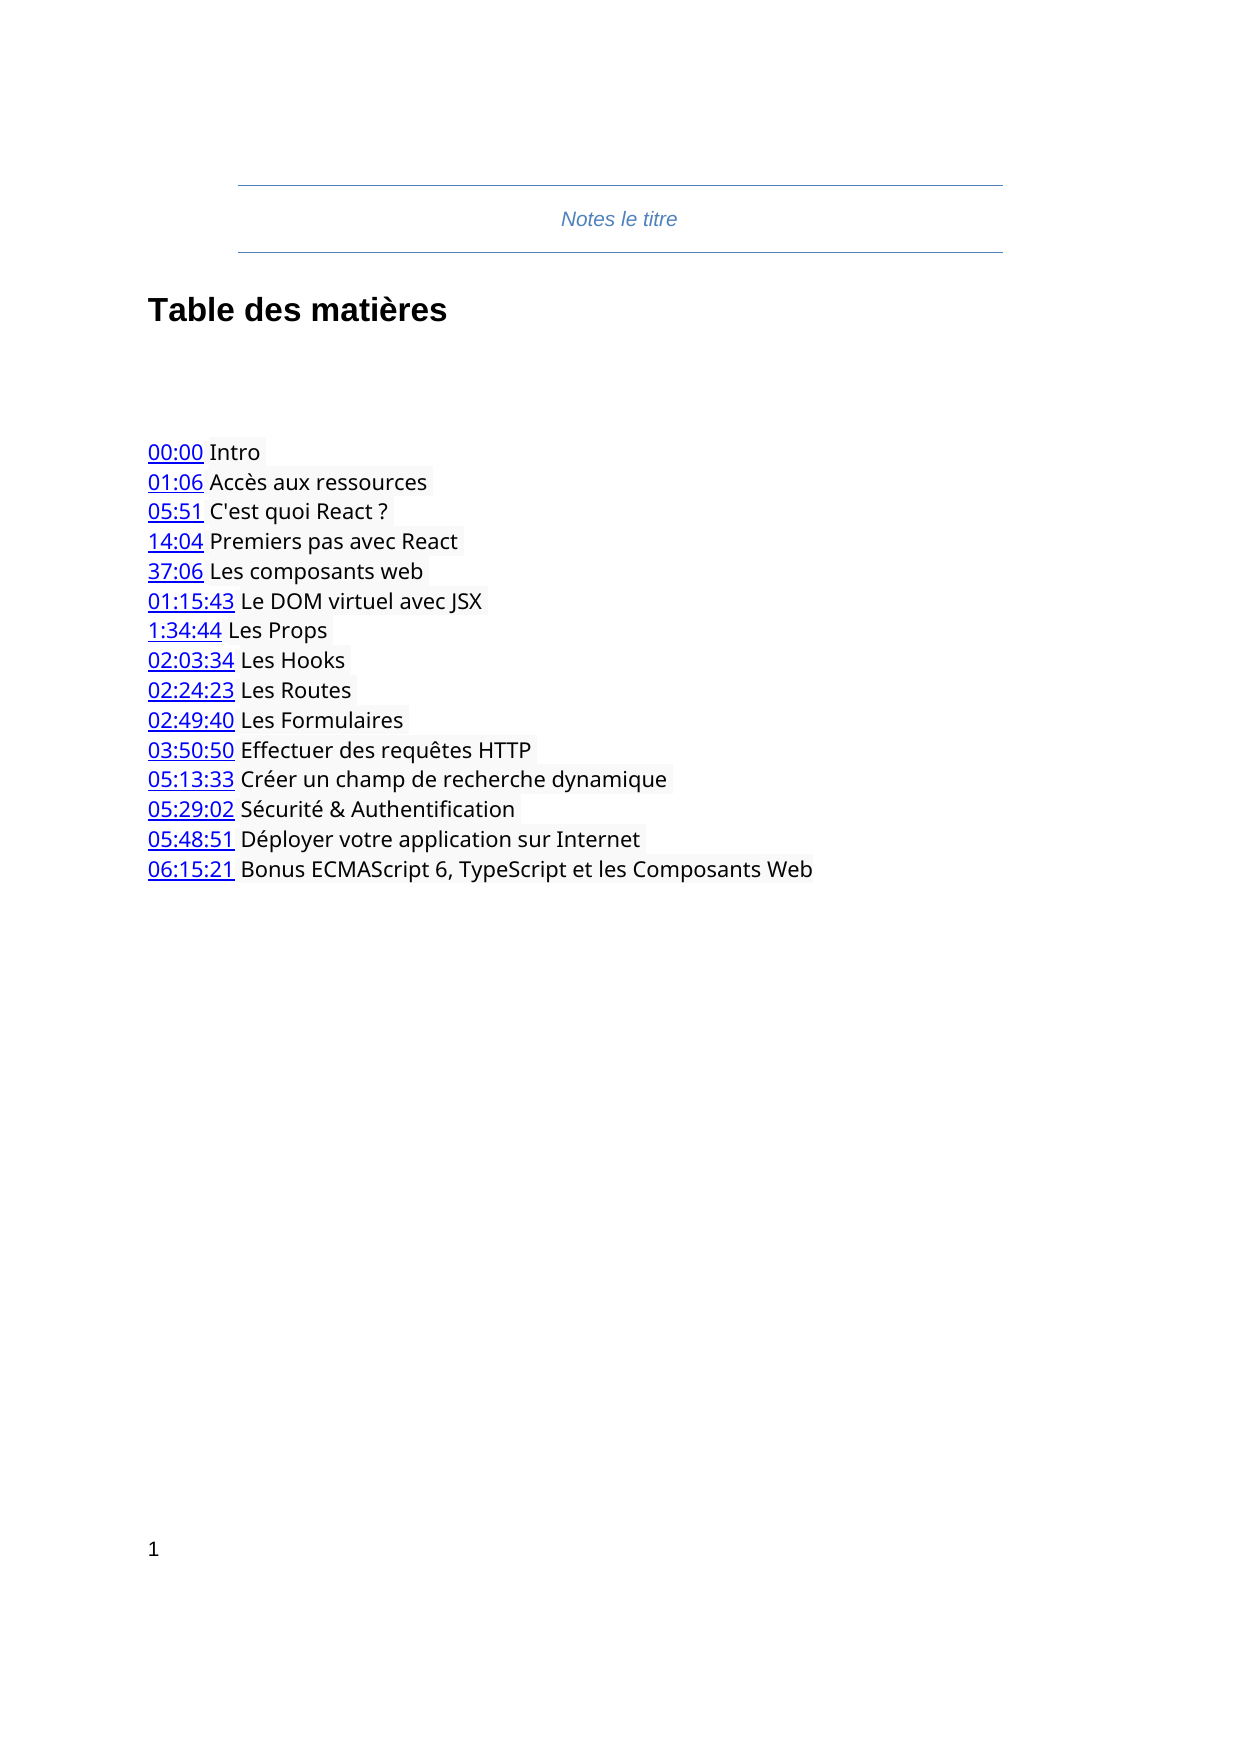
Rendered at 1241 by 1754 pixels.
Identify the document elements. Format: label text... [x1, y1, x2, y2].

text 37:06 Les composants web [148, 556, 1093, 586]
text Notes le titre [238, 186, 1003, 252]
text 01:06 Accès aux ressources [148, 466, 1093, 496]
text 06:15:21 Bonus ECMAScript 6, TypeScript et les Composants Web [148, 854, 1093, 883]
text 05:51 C'est quoi React ? [148, 496, 1093, 526]
text 05:48:51 Déployer votre application sur Internet [148, 824, 1093, 854]
text 00:00 Intro [148, 437, 1093, 466]
text 1:34:44 Les Props [148, 615, 1093, 645]
text 01:15:43 Le DOM virtuel avec JSX [148, 586, 1093, 615]
subtitle Table des matières [148, 290, 1093, 329]
text 02:49:40 Les Formulaires [148, 705, 1093, 734]
text 02:03:34 Les Hooks [148, 645, 1093, 675]
text 05:29:02 Sécurité & Authentification [148, 794, 1093, 824]
text 14:04 Premiers pas avec React [148, 526, 1093, 556]
text 03:50:50 Effectuer des requêtes HTTP [148, 734, 1093, 764]
text 05:13:33 Créer un champ de recherche dynamique [148, 764, 1093, 794]
text 02:24:23 Les Routes [148, 675, 1093, 705]
